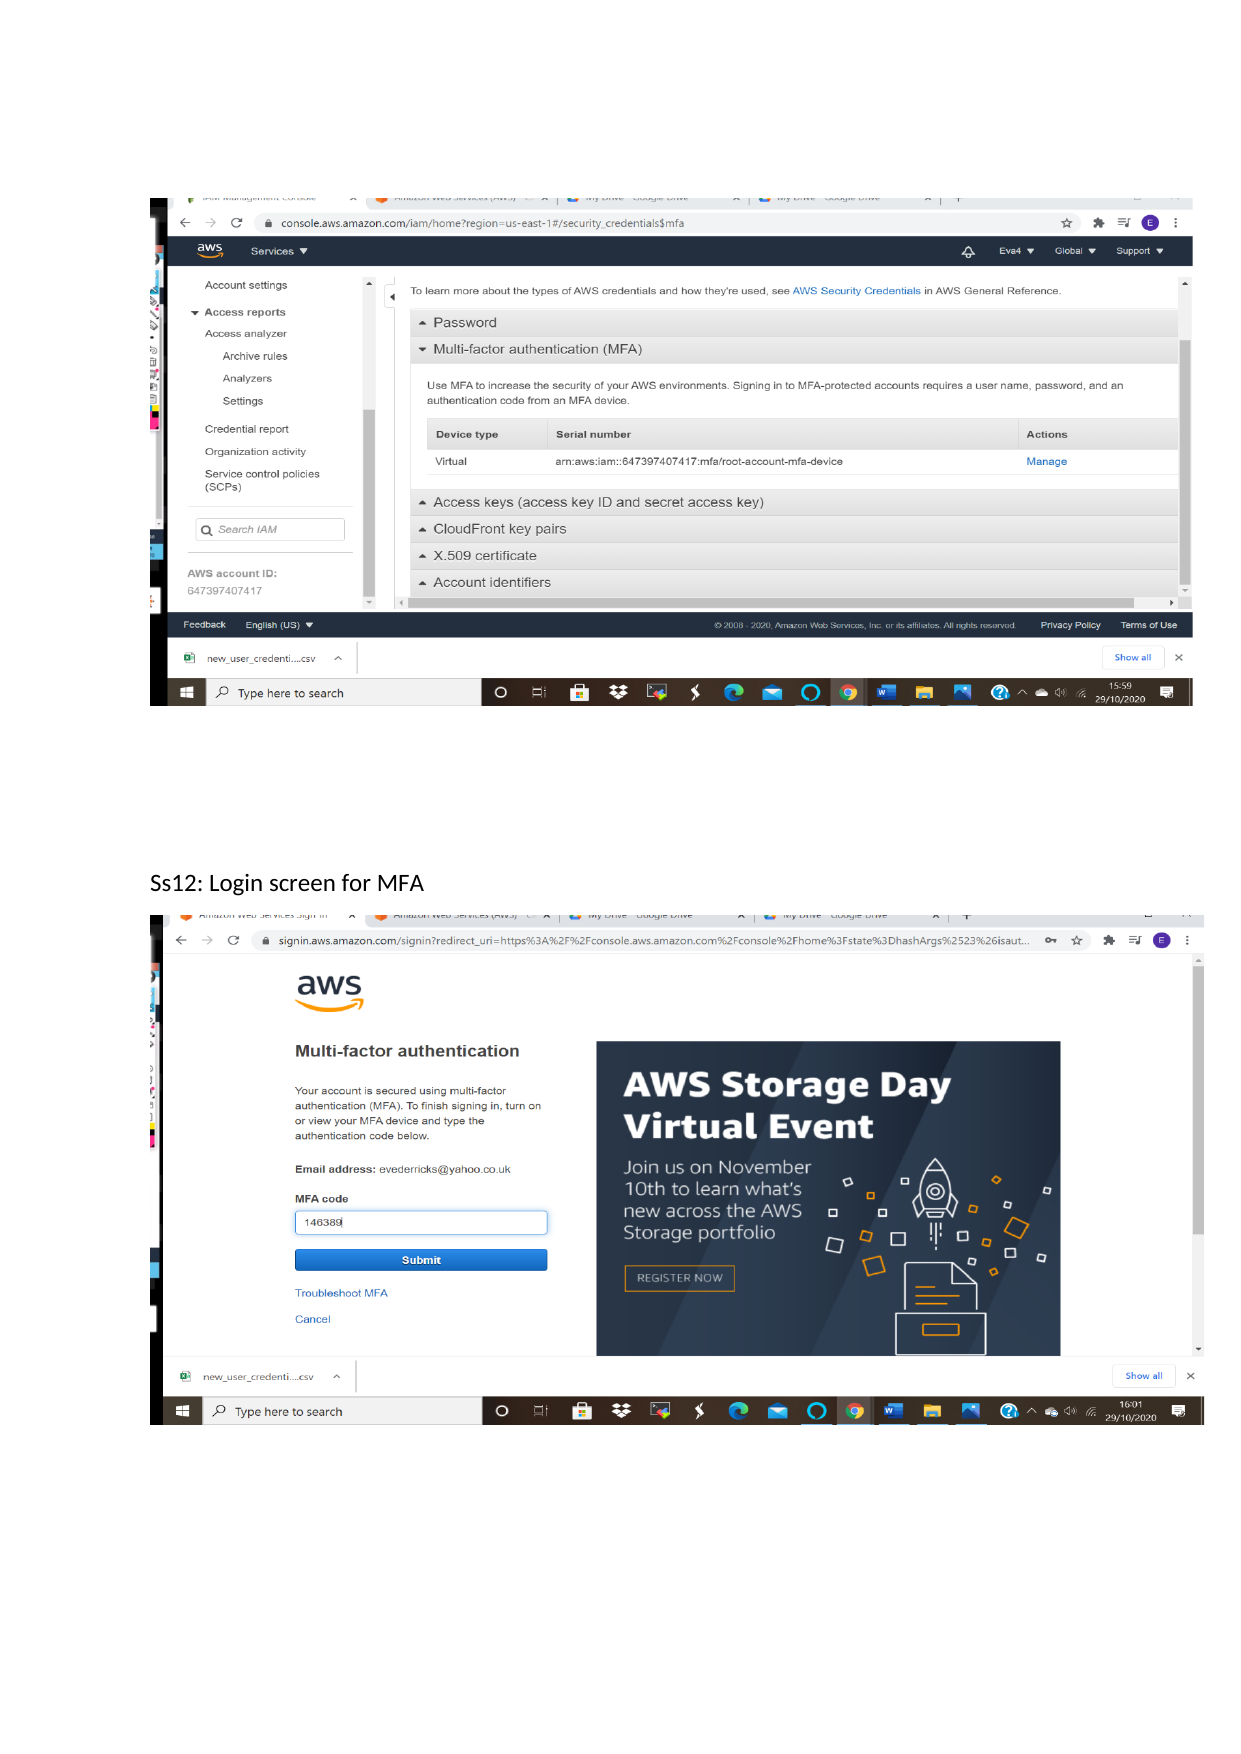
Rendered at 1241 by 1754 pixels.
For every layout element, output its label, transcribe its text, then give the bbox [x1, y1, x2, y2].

text Ss12: Login screen for MFA [150, 867, 1090, 898]
